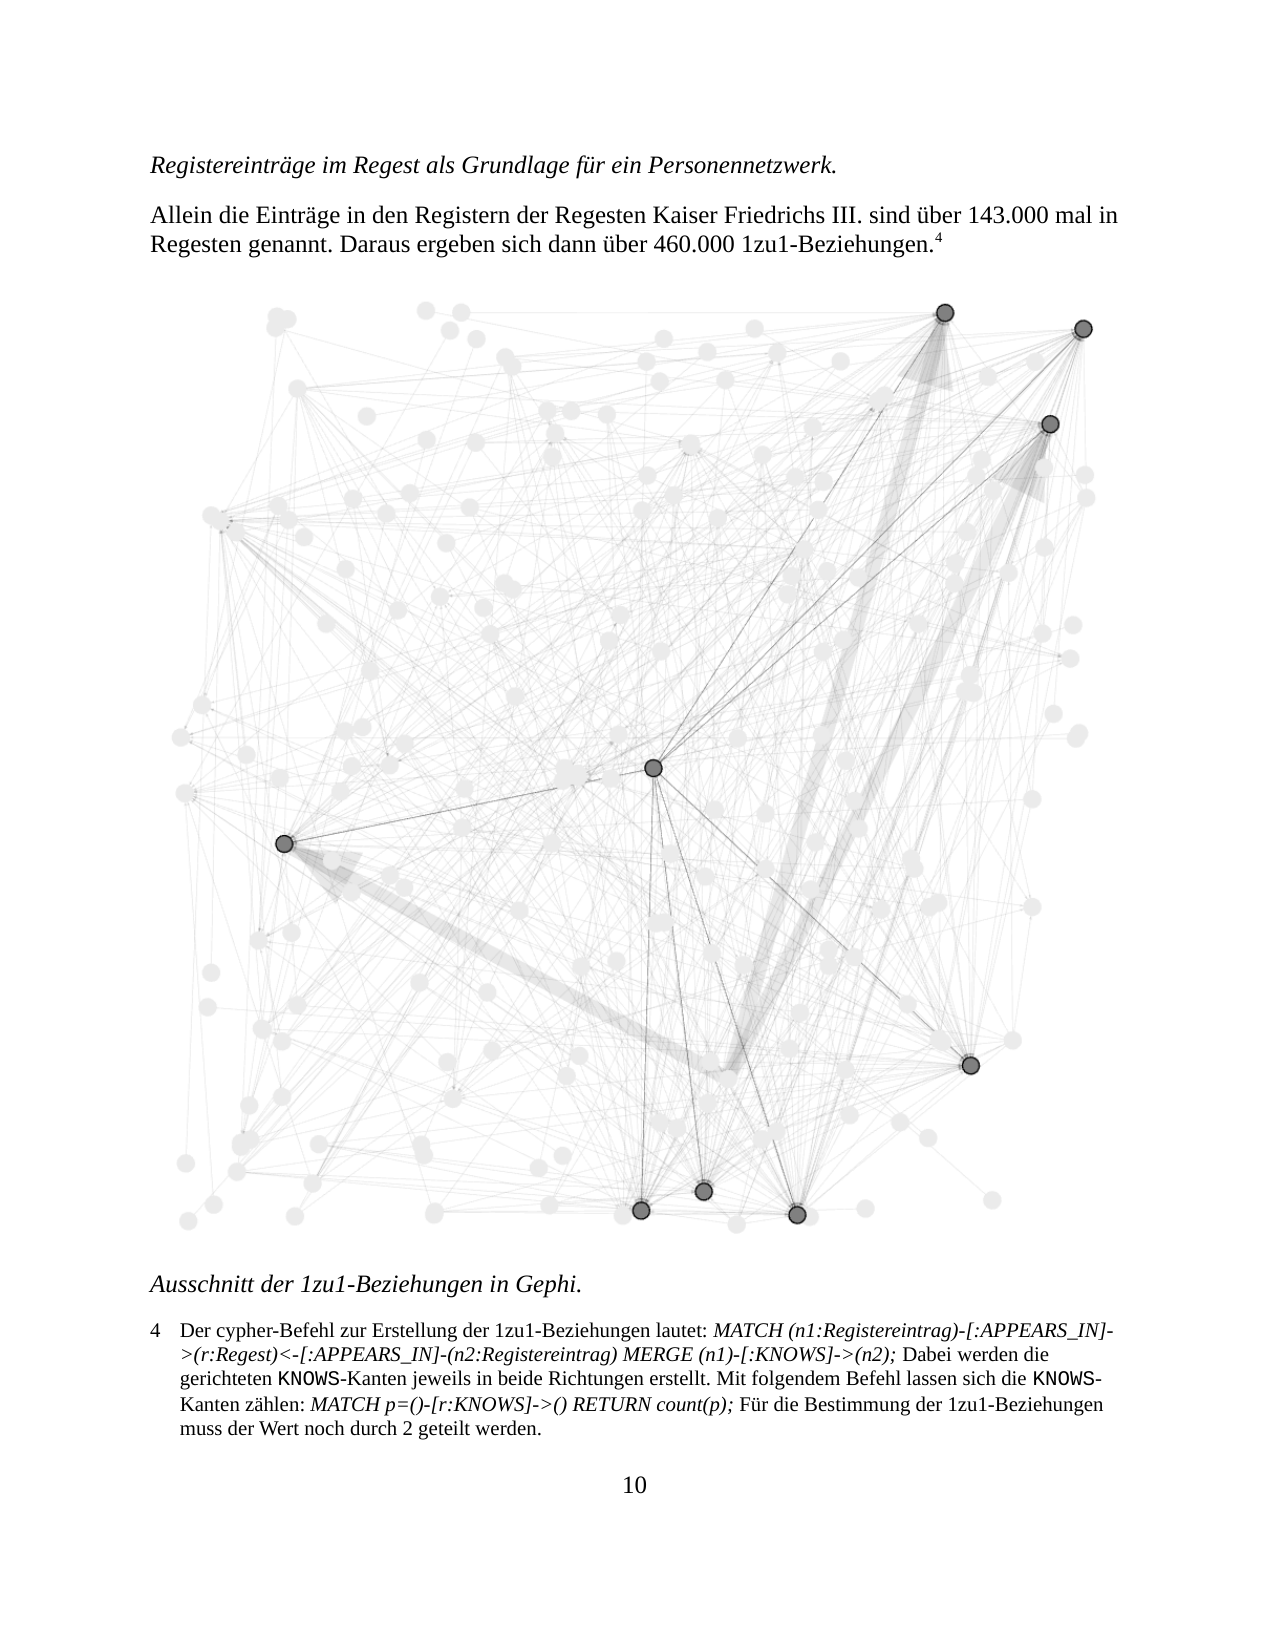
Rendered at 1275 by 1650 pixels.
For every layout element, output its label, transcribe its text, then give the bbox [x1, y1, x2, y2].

picture [150, 266, 1113, 1257]
text Ausschnitt der 1zu1-Beziehungen in Gephi. [150, 1269, 1125, 1298]
text Der cypher-Befehl zur Erstellung der 1zu1-Beziehungen lautet: MATCH (n1:Registereintrag)-[:APPEARS_IN]->(r:Regest)<-[:APPEARS_IN]-(n2:Registereintrag) MERGE (n1)-[:KNOWS]->(n2); Dabei werden die gerichteten KNOWS-Kanten jeweils in beide Richtungen erstellt. Mit folgendem Befehl lassen sich die KNOWS-Kanten zählen: MATCH p=()-[r:KNOWS]->() RETURN count(p); Für die Bestimmung der 1zu1-Beziehungen muss der Wert noch durch 2 geteilt werden. [150, 1318, 1125, 1440]
text Allein die Einträge in den Registern der Regesten Kaiser Friedrichs III. sind über 143.000 mal in Regesten genannt. Daraus ergeben sich dann über 460.000 1zu1-Beziehungen. [150, 200, 1125, 258]
text Registereinträge im Regest als Grundlage für ein Personennetzwerk. [150, 150, 1125, 179]
